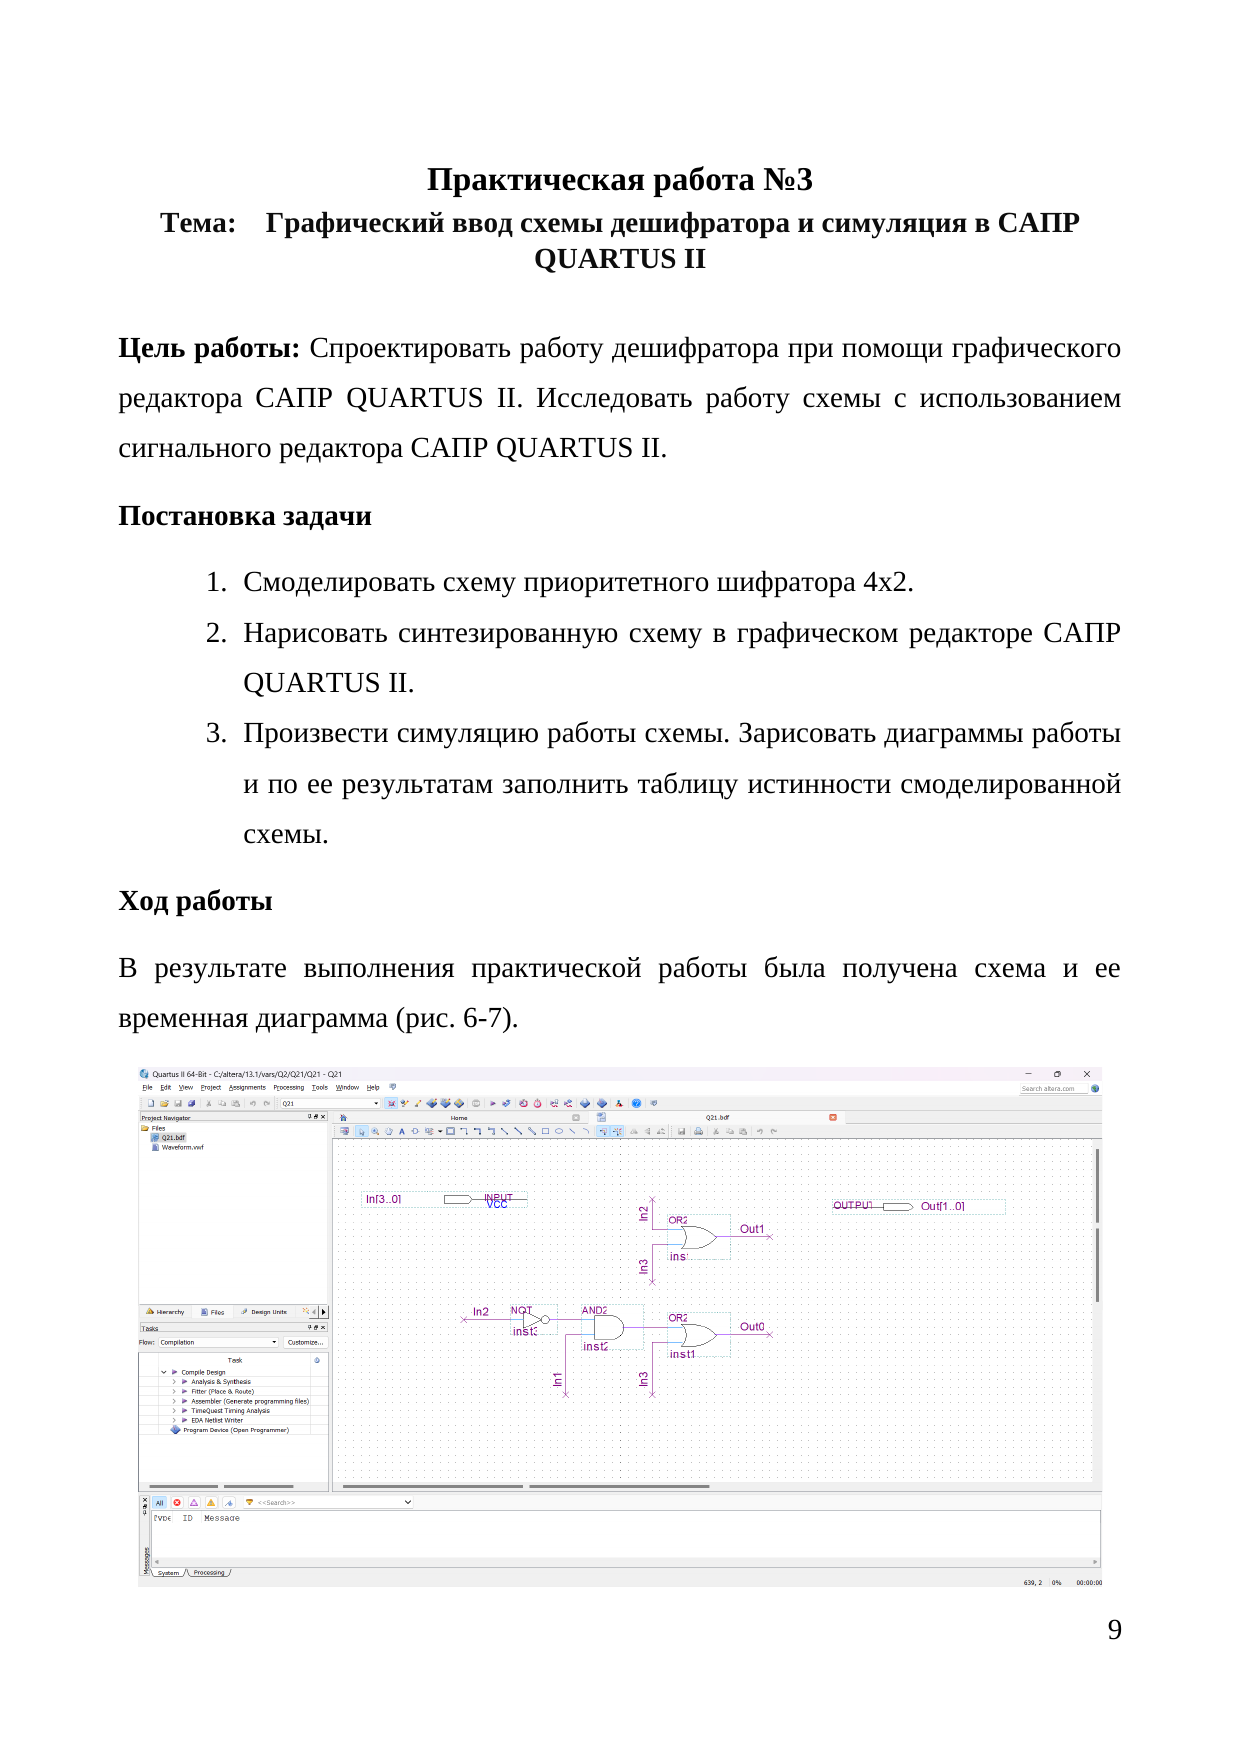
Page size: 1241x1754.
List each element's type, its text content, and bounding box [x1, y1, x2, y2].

text Постановка задачи [118, 498, 1122, 531]
picture [138, 1067, 1103, 1587]
list Нарисовать синтезированную схему в графическом редакторе САПР QUARTUS II. [206, 615, 1122, 699]
text Ход работы [118, 883, 1122, 917]
list Смоделировать схему приоритетного шифратора 4х2. [206, 564, 1122, 598]
text В результате выполнения практической работы была получена схема и ее временная диаграмма (рис. 6-7). [118, 950, 1122, 1034]
subtitle Тема: Графический ввод схемы дешифратора и симуляция в САПР QUARTUS II [118, 205, 1122, 274]
subtitle Практическая работа №3 [118, 159, 1122, 198]
text Цель работы: Спроектировать работу дешифратора при помощи графического редактора САПР QUARTUS II. Исследовать работу схемы с использованием сигнального редактора САПР QUARTUS II. [118, 330, 1122, 464]
list Произвести симуляцию работы схемы. Зарисовать диаграммы работы и по ее результатам заполнить таблицу истинности смоделированной схемы. [206, 716, 1122, 850]
